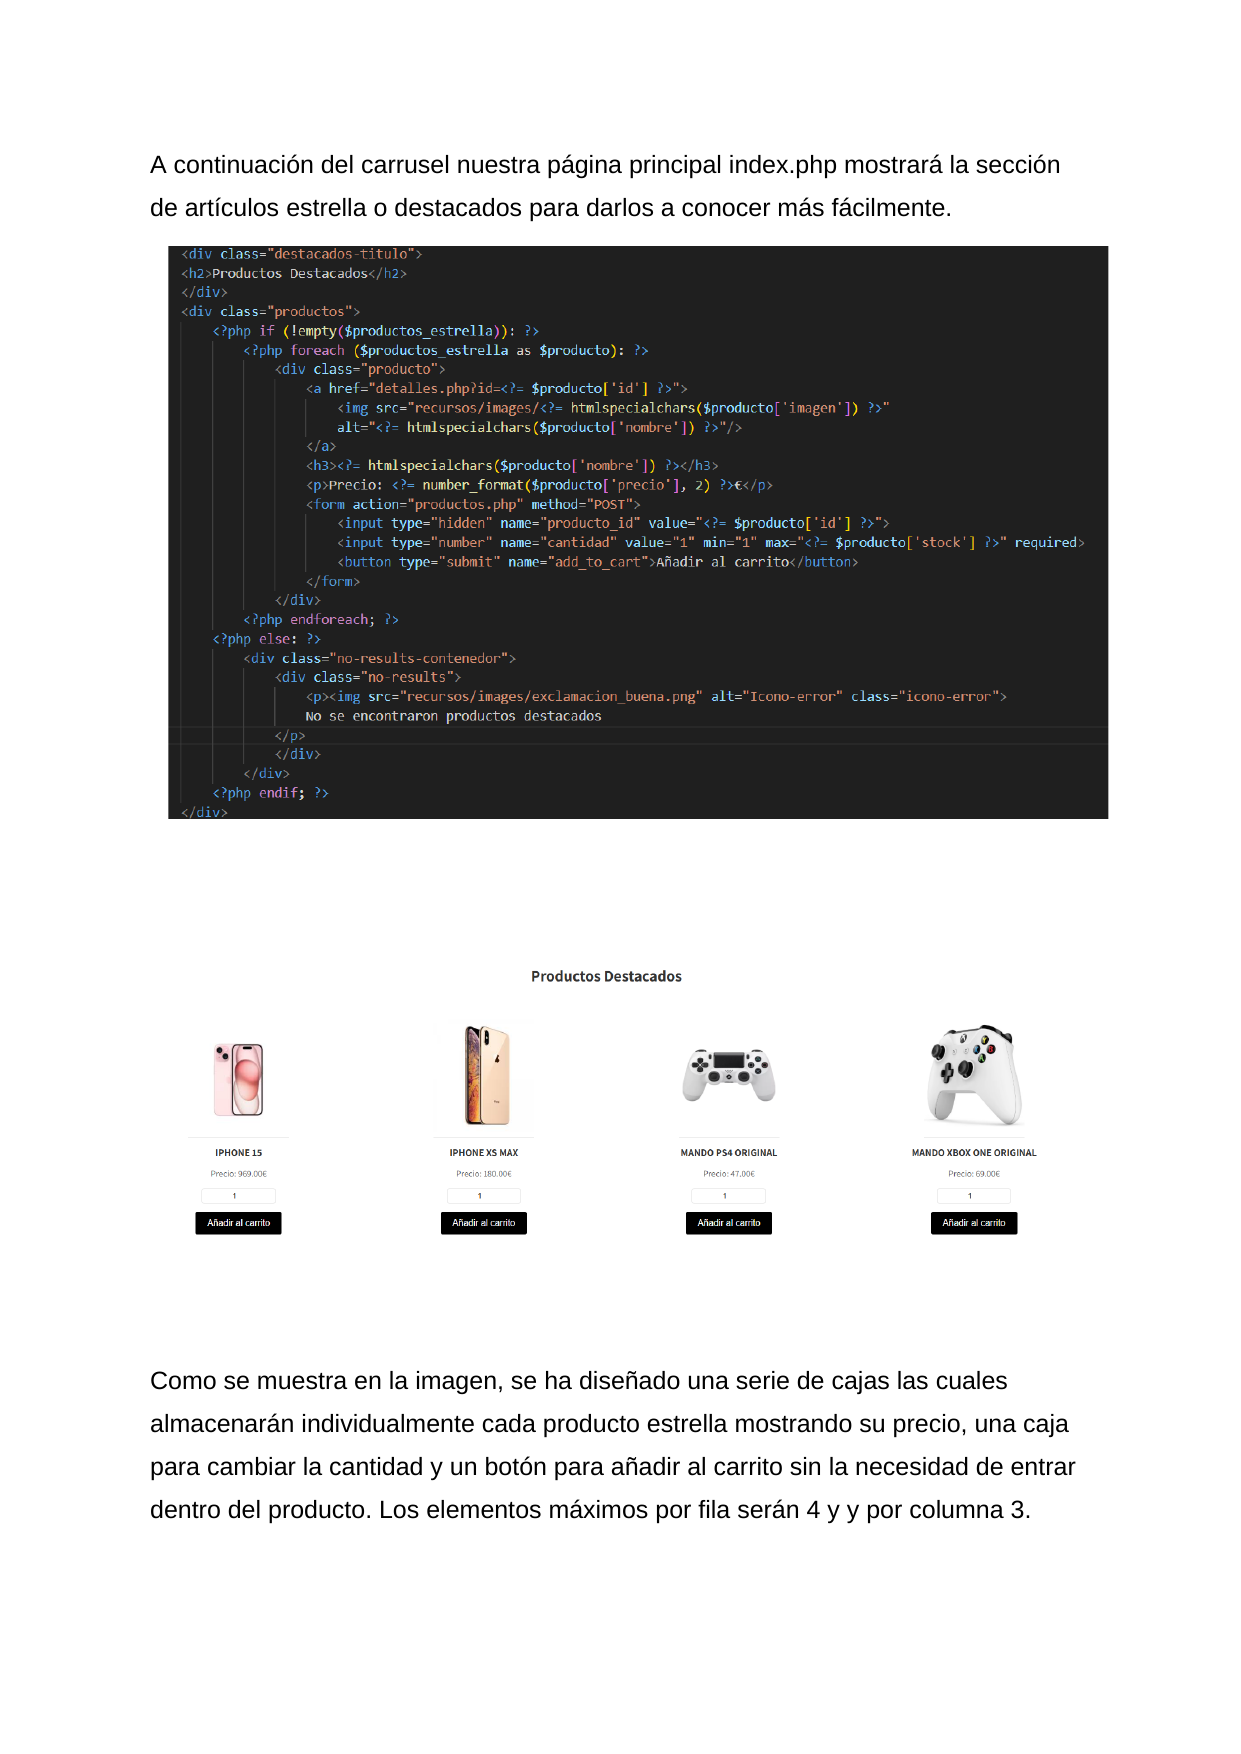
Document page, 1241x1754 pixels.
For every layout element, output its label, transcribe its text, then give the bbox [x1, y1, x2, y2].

picture [168, 246, 1109, 819]
text A continuación del carrusel nuestra página principal index.php mostrará la sección de artículos estrella o destacados para darlos a conocer más fácilmente. [150, 150, 1090, 222]
text Como se muestra en la imagen, se ha diseñado una serie de cajas las cuales almacenarán individualmente cada producto estrella mostrando su precio, una caja para cambiar la cantidad y un botón para añadir al carrito sin la necesidad de entrar dentro del producto. Los elementos máximos por fila serán 4 y y por columna 3. [150, 1366, 1090, 1524]
picture [147, 948, 1088, 1266]
